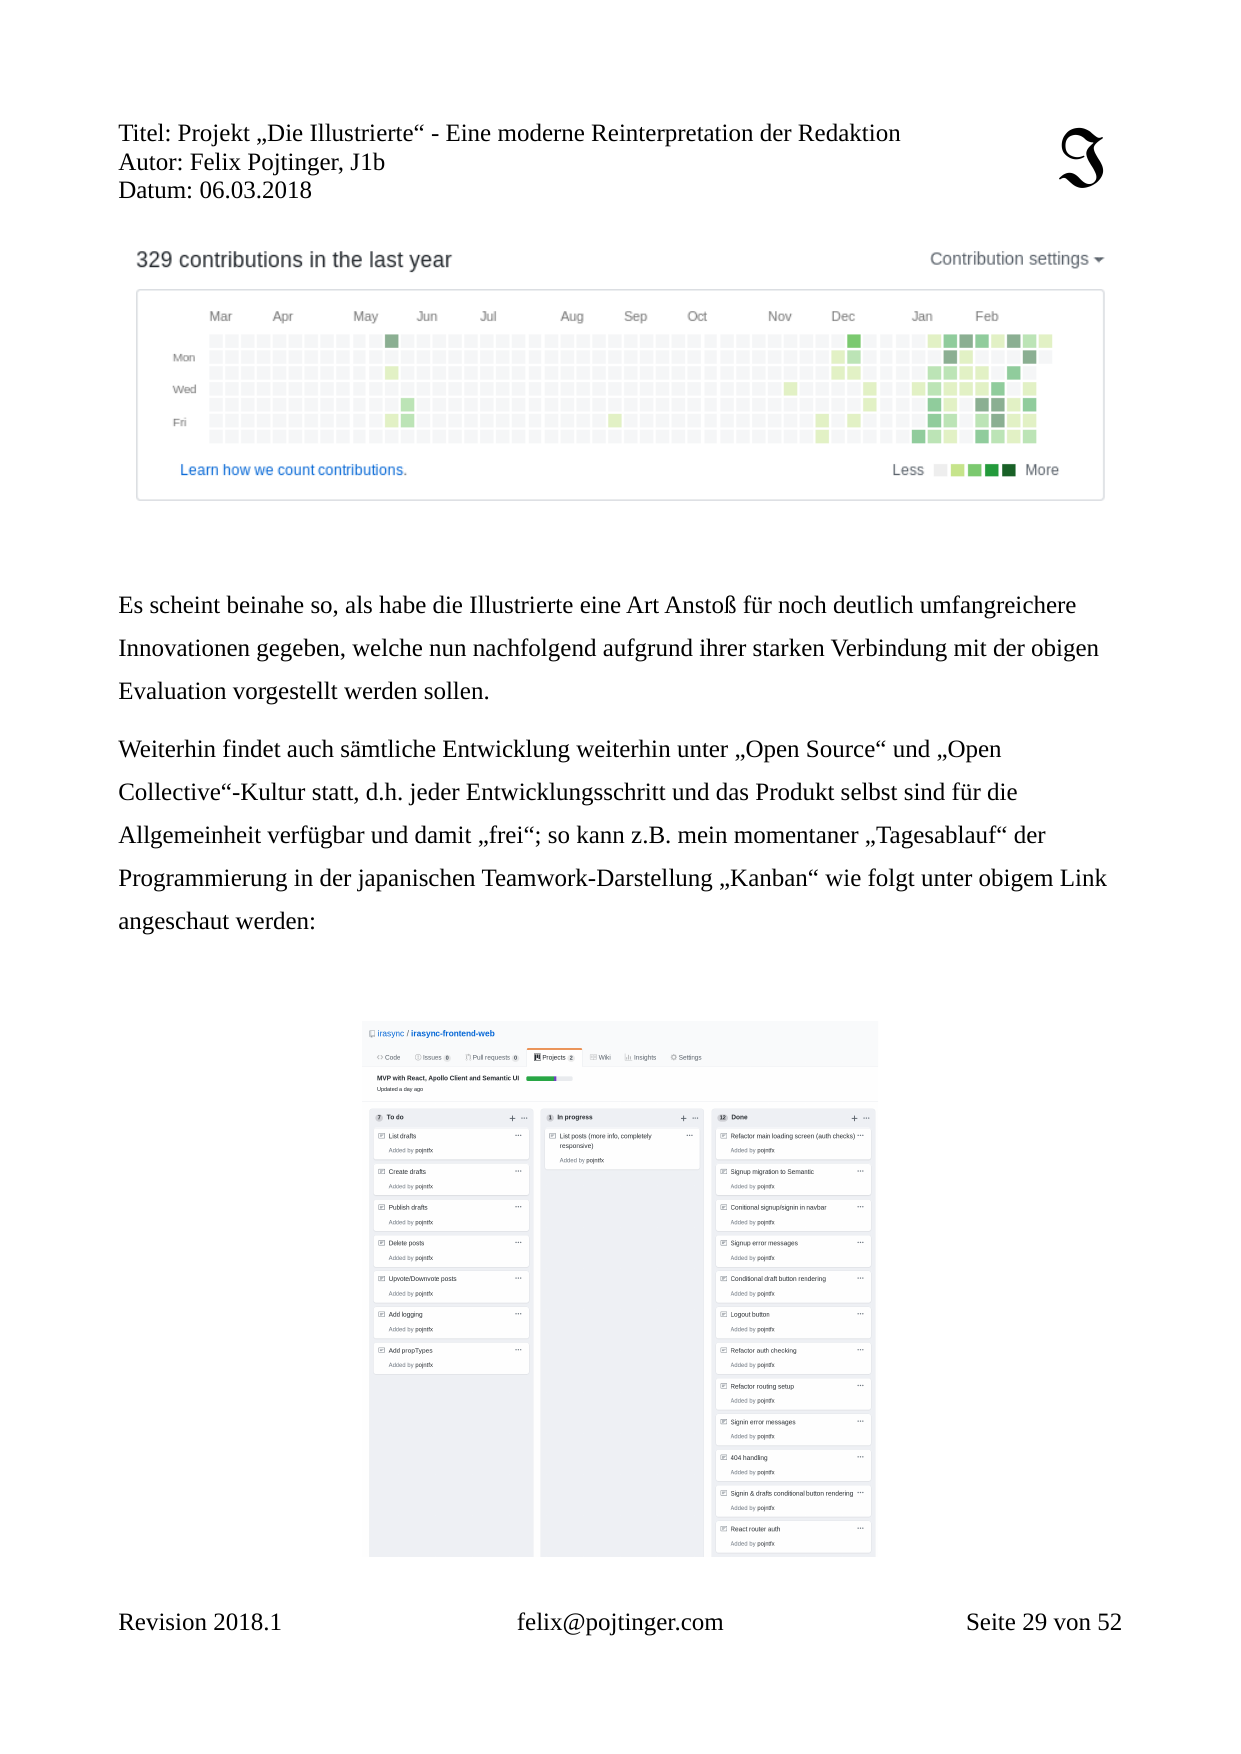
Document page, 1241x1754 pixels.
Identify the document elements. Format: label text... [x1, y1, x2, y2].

picture [118, 233, 1123, 518]
picture [362, 1021, 879, 1557]
text Es scheint beinahe so, als habe die Illustrierte eine Art Anstoß für noch deutlich umfangreichere Innovationen gegeben, welche nun nachfolgend aufgrund ihrer starken Verbindung mit der obigen Evaluation vorgestellt werden sollen. [118, 590, 1122, 705]
text Weiterhin findet auch sämtliche Entwicklung weiterhin unter „Open Source“ und „Open Collective“-Kultur statt, d.h. jeder Entwicklungsschritt und das Produkt selbst sind für die Allgemeinheit verfügbar und damit „frei“; so kann z.B. mein momentaner „Tagesablauf“ der Programmierung in der japanischen Teamwork-Darstellung „Kanban“ wie folgt unter obigem Link angeschaut werden: [118, 734, 1122, 935]
picture [1046, 120, 1120, 194]
